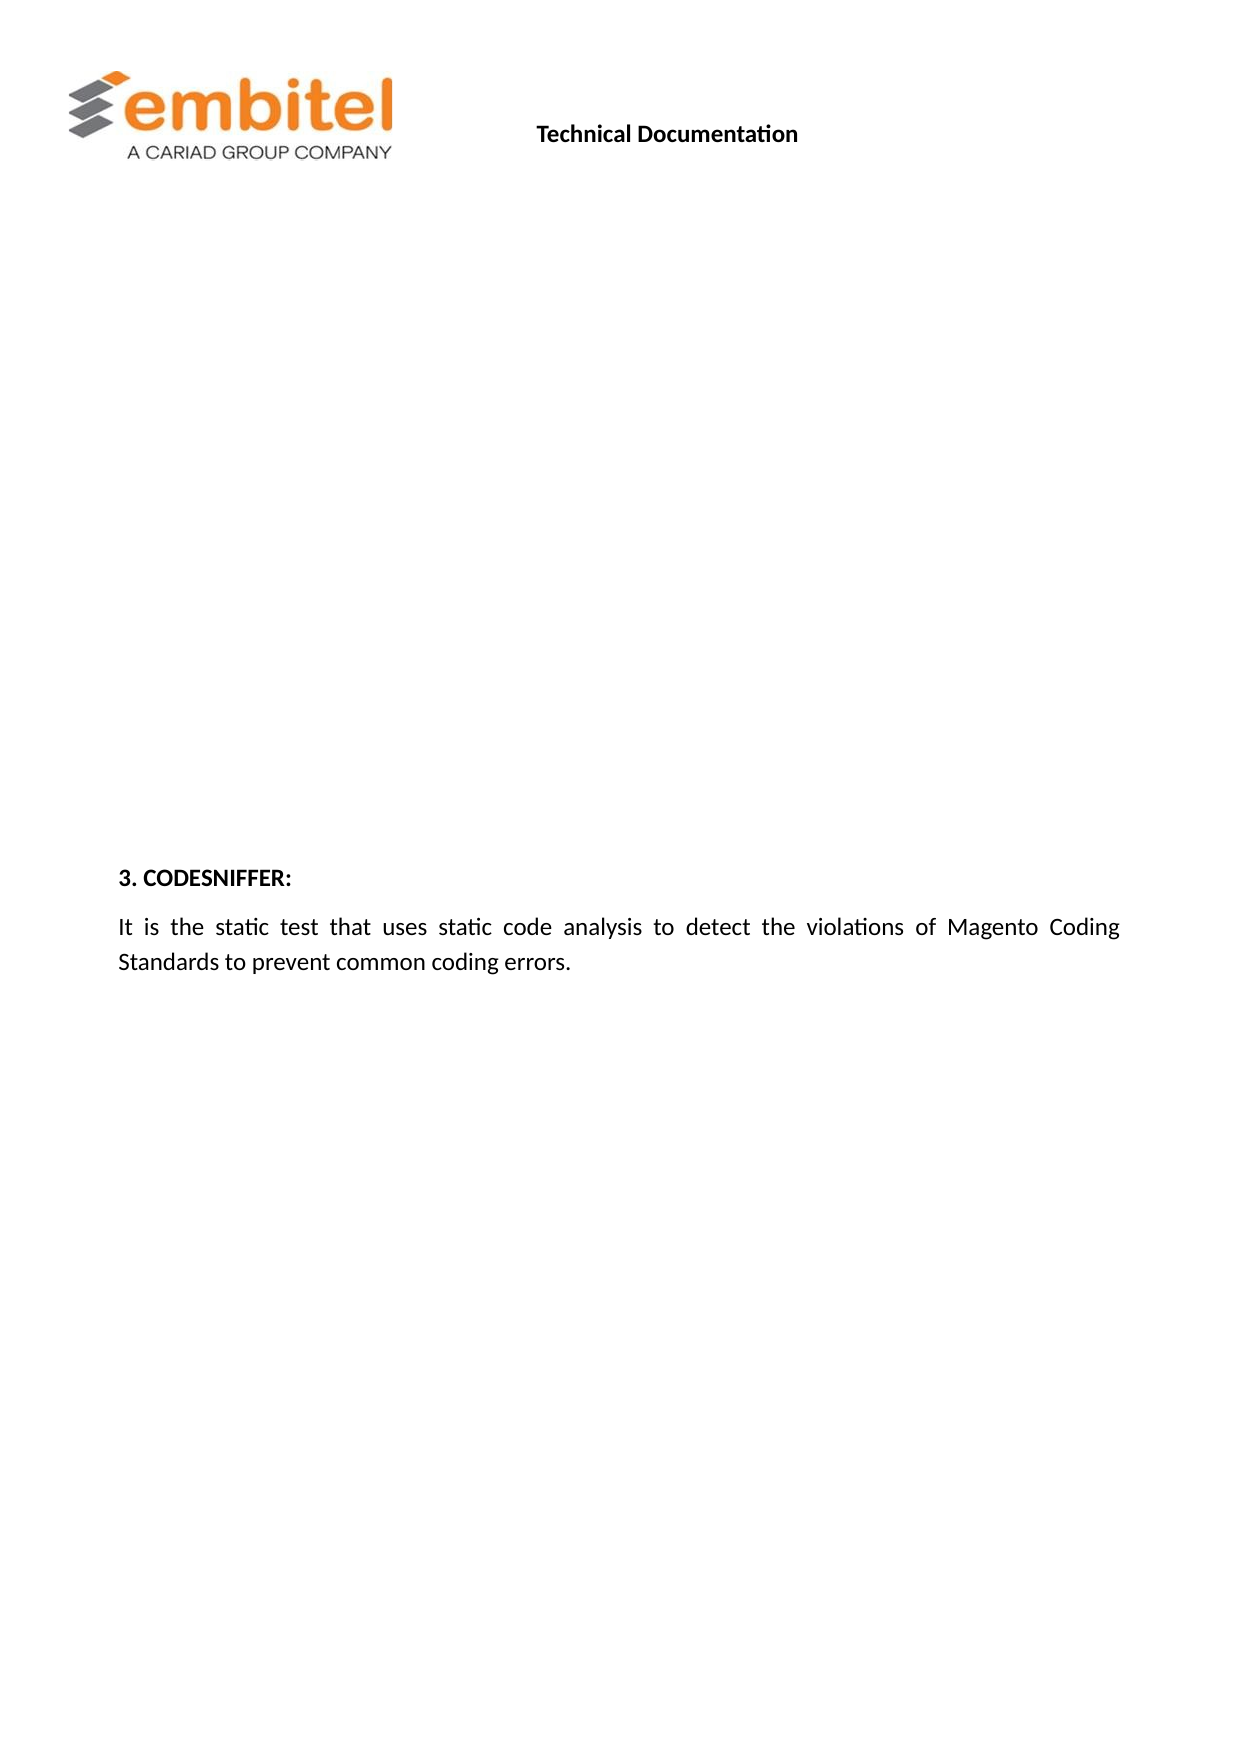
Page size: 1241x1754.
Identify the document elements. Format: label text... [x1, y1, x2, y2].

text 3. CODESNIFFER: [118, 862, 1122, 892]
picture [68, 71, 393, 161]
text Technical Documentation [393, 118, 1122, 149]
text It is the static test that uses static code analysis to detect the violations of Magento Coding Standards to prevent common coding errors. [118, 911, 1122, 977]
